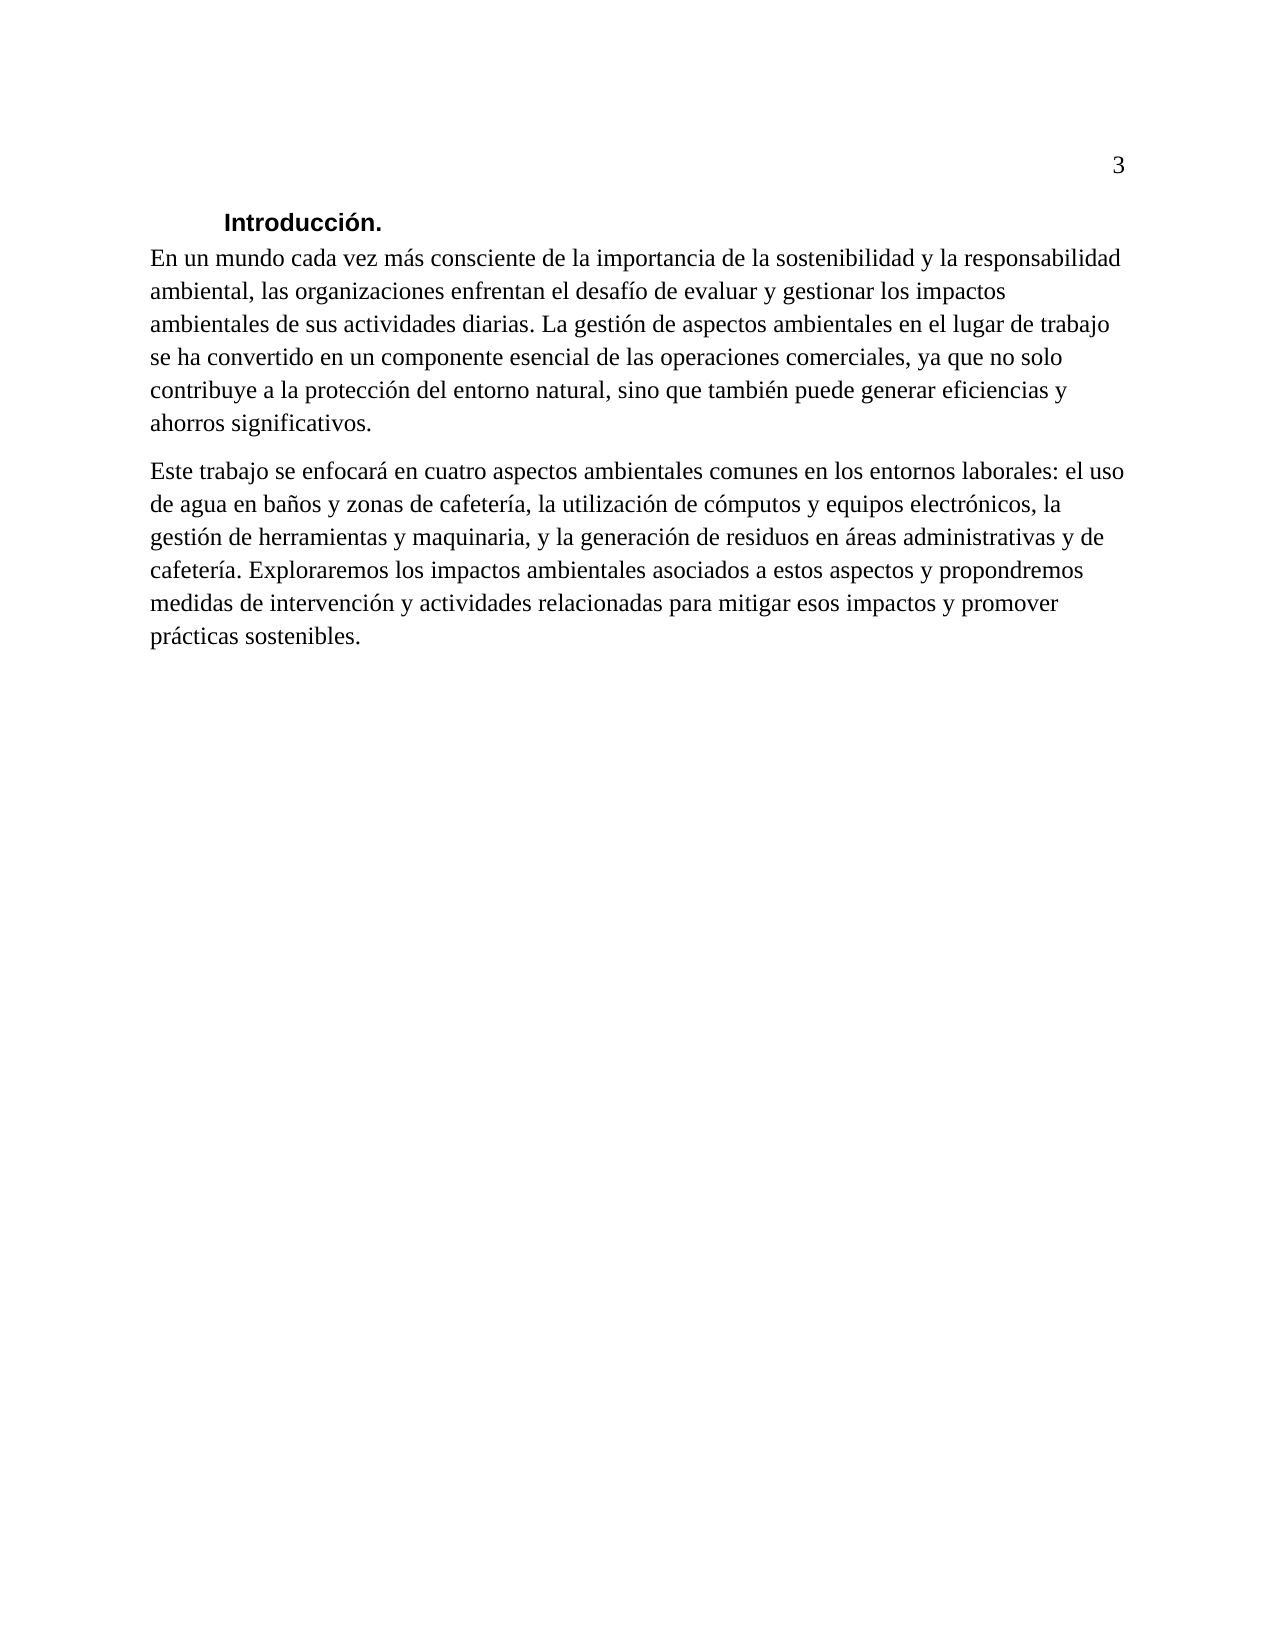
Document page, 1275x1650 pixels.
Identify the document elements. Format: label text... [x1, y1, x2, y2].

text En un mundo cada vez más consciente de la importancia de la sostenibilidad y la responsabilidad ambiental, las organizaciones enfrentan el desafío de evaluar y gestionar los impactos ambientales de sus actividades diarias. La gestión de aspectos ambientales en el lugar de trabajo se ha convertido en un componente esencial de las operaciones comerciales, ya que no solo contribuye a la protección del entorno natural, sino que también puede generar eficiencias y ahorros significativos. [150, 243, 1125, 437]
text Este trabajo se enfocará en cuatro aspectos ambientales comunes en los entornos laborales: el uso de agua en baños y zonas de cafetería, la utilización de cómputos y equipos electrónicos, la gestión de herramientas y maquinaria, y la generación de residuos en áreas administrativas y de cafetería. Exploraremos los impactos ambientales asociados a estos aspectos y propondremos medidas de intervención y actividades relacionadas para mitigar esos impactos y promover prácticas sostenibles. [150, 456, 1125, 650]
subtitle Introducción. [150, 208, 1125, 237]
